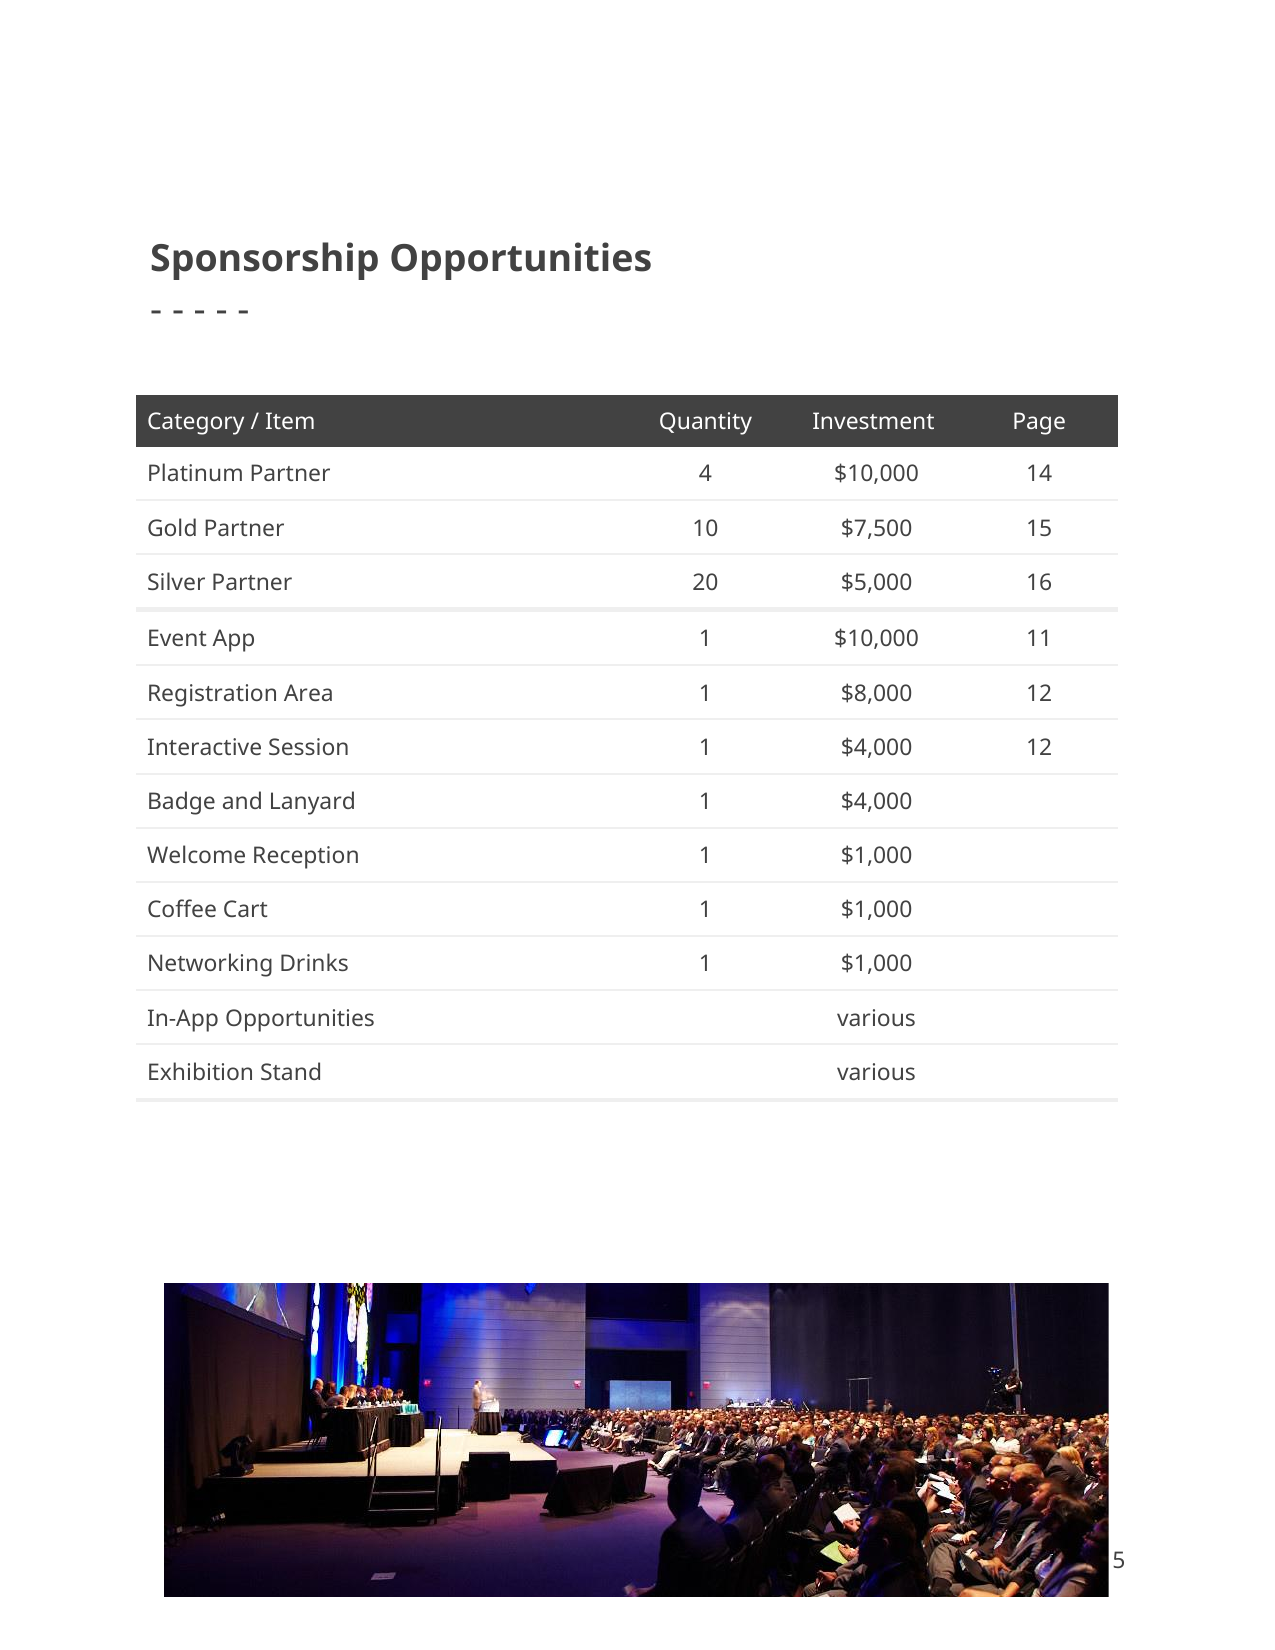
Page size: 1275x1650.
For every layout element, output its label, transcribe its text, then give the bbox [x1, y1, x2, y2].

table_cell $10,000 [793, 612, 960, 664]
table_cell $1,000 [793, 883, 960, 935]
table_cell $5,000 [793, 555, 960, 607]
table_header Investment [793, 395, 960, 447]
table_cell [960, 775, 1118, 827]
table_cell [960, 829, 1118, 881]
table_cell $10,000 [793, 447, 960, 499]
table_cell $4,000 [793, 720, 960, 772]
table_cell 12 [960, 720, 1118, 772]
table_cell 10 [618, 501, 793, 553]
table_cell 1 [618, 720, 793, 772]
table_cell 1 [618, 775, 793, 827]
table_cell Welcome Reception [136, 829, 618, 881]
subtitle Sponsorship Opportunities [150, 231, 1125, 282]
table_cell 1 [618, 937, 793, 989]
table_cell Silver Partner [136, 555, 618, 607]
picture [164, 1283, 1109, 1597]
table_cell various [793, 1045, 960, 1097]
table_cell 1 [618, 612, 793, 664]
table_cell various [793, 991, 960, 1043]
table_cell $7,500 [793, 501, 960, 553]
table_cell Gold Partner [136, 501, 618, 553]
table_header Category / Item [136, 395, 618, 447]
table_cell [960, 991, 1118, 1043]
table_cell [618, 1045, 793, 1097]
table_cell $1,000 [793, 829, 960, 881]
table_cell Coffee Cart [136, 883, 618, 935]
table_cell 1 [618, 883, 793, 935]
table_header Quantity [618, 395, 793, 447]
table_cell 20 [618, 555, 793, 607]
table_cell $4,000 [793, 775, 960, 827]
table_cell [960, 883, 1118, 935]
table_header Page [960, 395, 1118, 447]
table_cell Exhibition Stand [136, 1045, 618, 1097]
table_cell 4 [618, 447, 793, 499]
table_cell Networking Drinks [136, 937, 618, 989]
table_cell 11 [960, 612, 1118, 664]
table_cell 12 [960, 666, 1118, 718]
table_cell [960, 1045, 1118, 1097]
table_cell Registration Area [136, 666, 618, 718]
table_cell [960, 937, 1118, 989]
table_cell Platinum Partner [136, 447, 618, 499]
table_cell Badge and Lanyard [136, 775, 618, 827]
table_cell 1 [618, 829, 793, 881]
table_cell [618, 991, 793, 1043]
table_cell $8,000 [793, 666, 960, 718]
table_cell 15 [960, 501, 1118, 553]
text - - - - - [150, 282, 1125, 333]
table_cell 14 [960, 447, 1118, 499]
table_cell 1 [618, 666, 793, 718]
table_cell Interactive Session [136, 720, 618, 772]
table_cell Event App [136, 612, 618, 664]
table_cell 16 [960, 555, 1118, 607]
table_cell $1,000 [793, 937, 960, 989]
table_cell In-App Opportunities [136, 991, 618, 1043]
